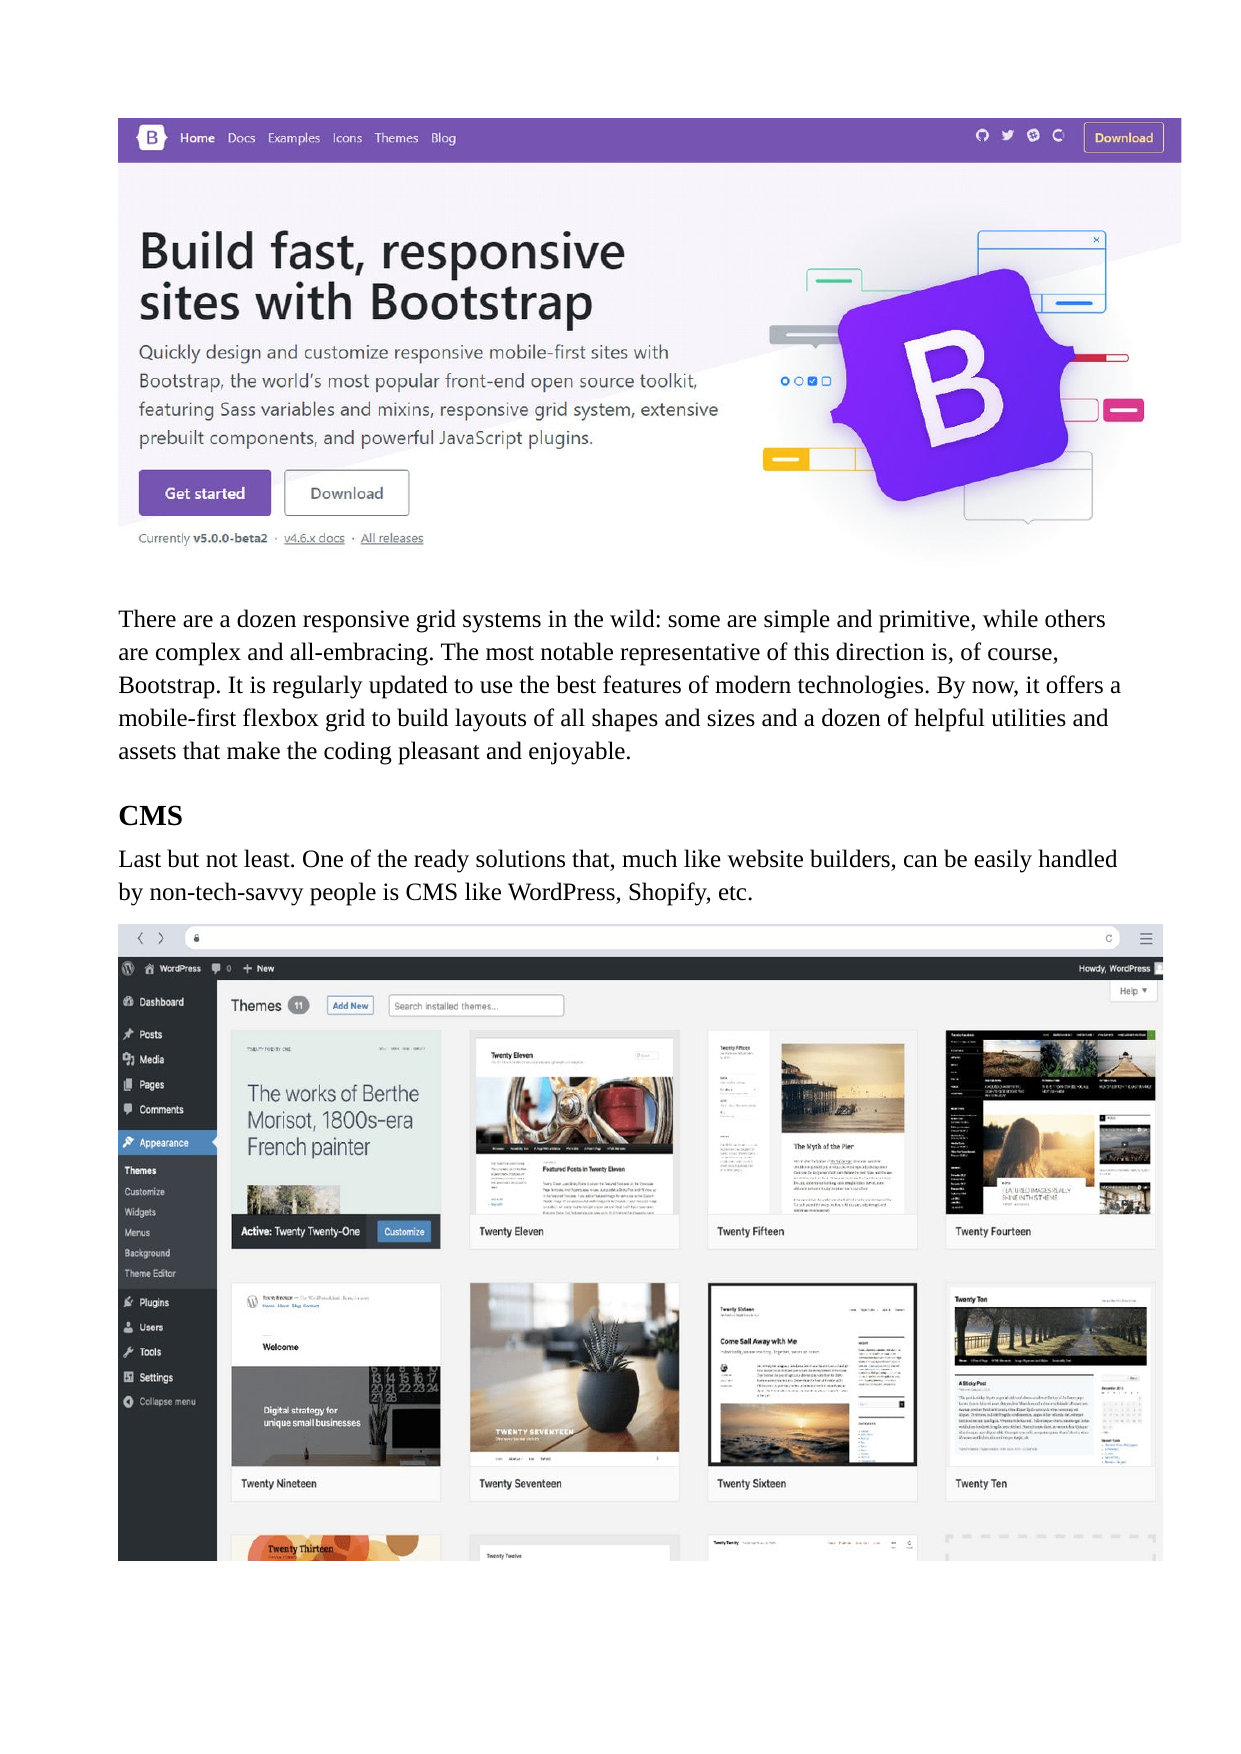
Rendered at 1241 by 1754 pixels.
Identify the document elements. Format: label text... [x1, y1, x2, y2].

subtitle CMS [118, 798, 1122, 832]
picture [118, 118, 1182, 585]
text There are a dozen responsive grid systems in the wild: some are simple and primitive, while others are complex and all-embracing. The most notable representative of this direction is, of course, Bootstrap. It is regularly updated to use the best features of modern technologies. By now, it offers a mobile-first flexbox grid to build layouts of all shapes and sizes and a dozen of helpful utilities and assets that make the coding pleasant and enjoyable. [118, 604, 1122, 765]
text Last but not least. One of the ready solutions that, much like website builders, can be easily handled by non-tech-savvy people is CMS like WordPress, Shopify, etc. [118, 844, 1122, 906]
picture [118, 924, 1164, 1561]
